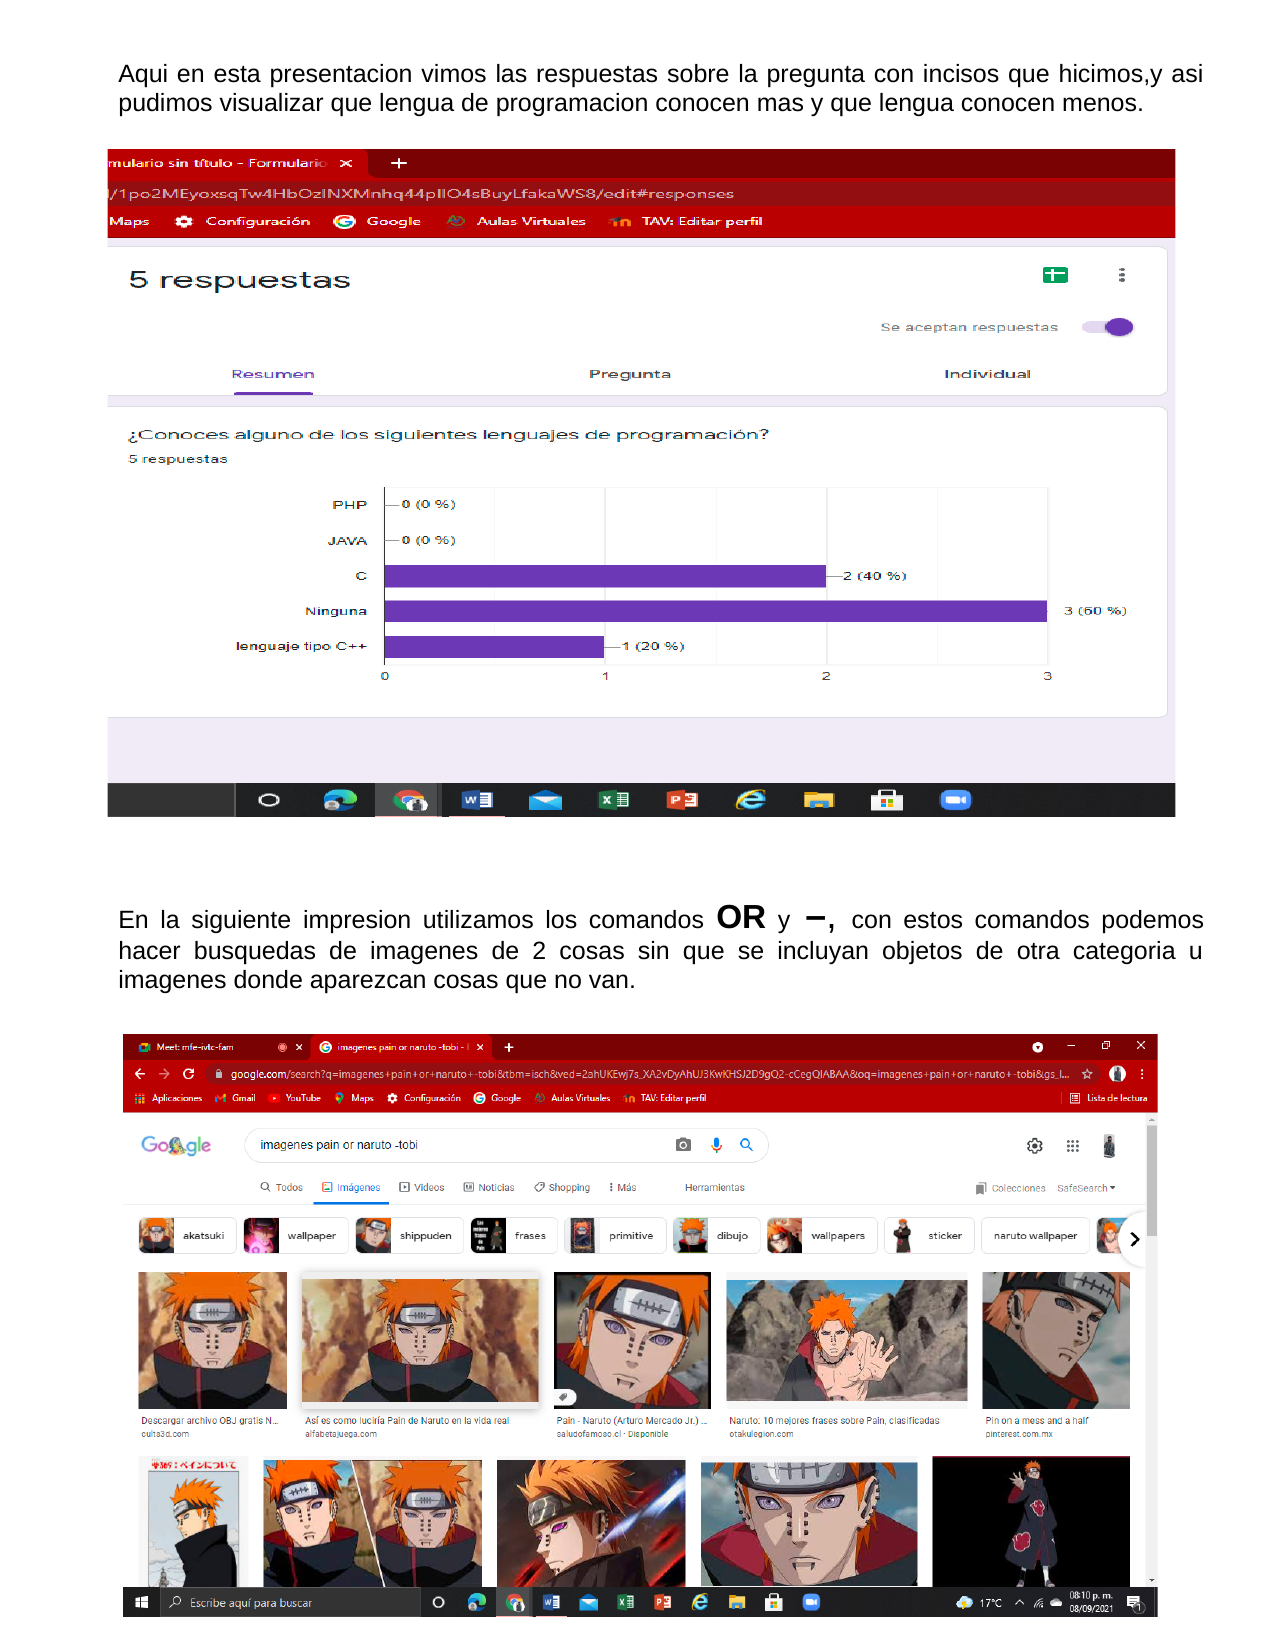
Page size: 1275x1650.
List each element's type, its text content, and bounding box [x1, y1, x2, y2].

text En la siguiente impresion utilizamos los comandos OR y –, con estos comandos podemos hacer busquedas de imagenes de 2 cosas sin que se incluyan objetos de otra categoria u imagenes donde aparezcan cosas que no van. [118, 893, 1205, 993]
text Aqui en esta presentacion vimos las respuestas sobre la pregunta con incisos que hicimos,y asi pudimos visualizar que lengua de programacion conocen mas y que lengua conocen menos. [118, 59, 1205, 117]
